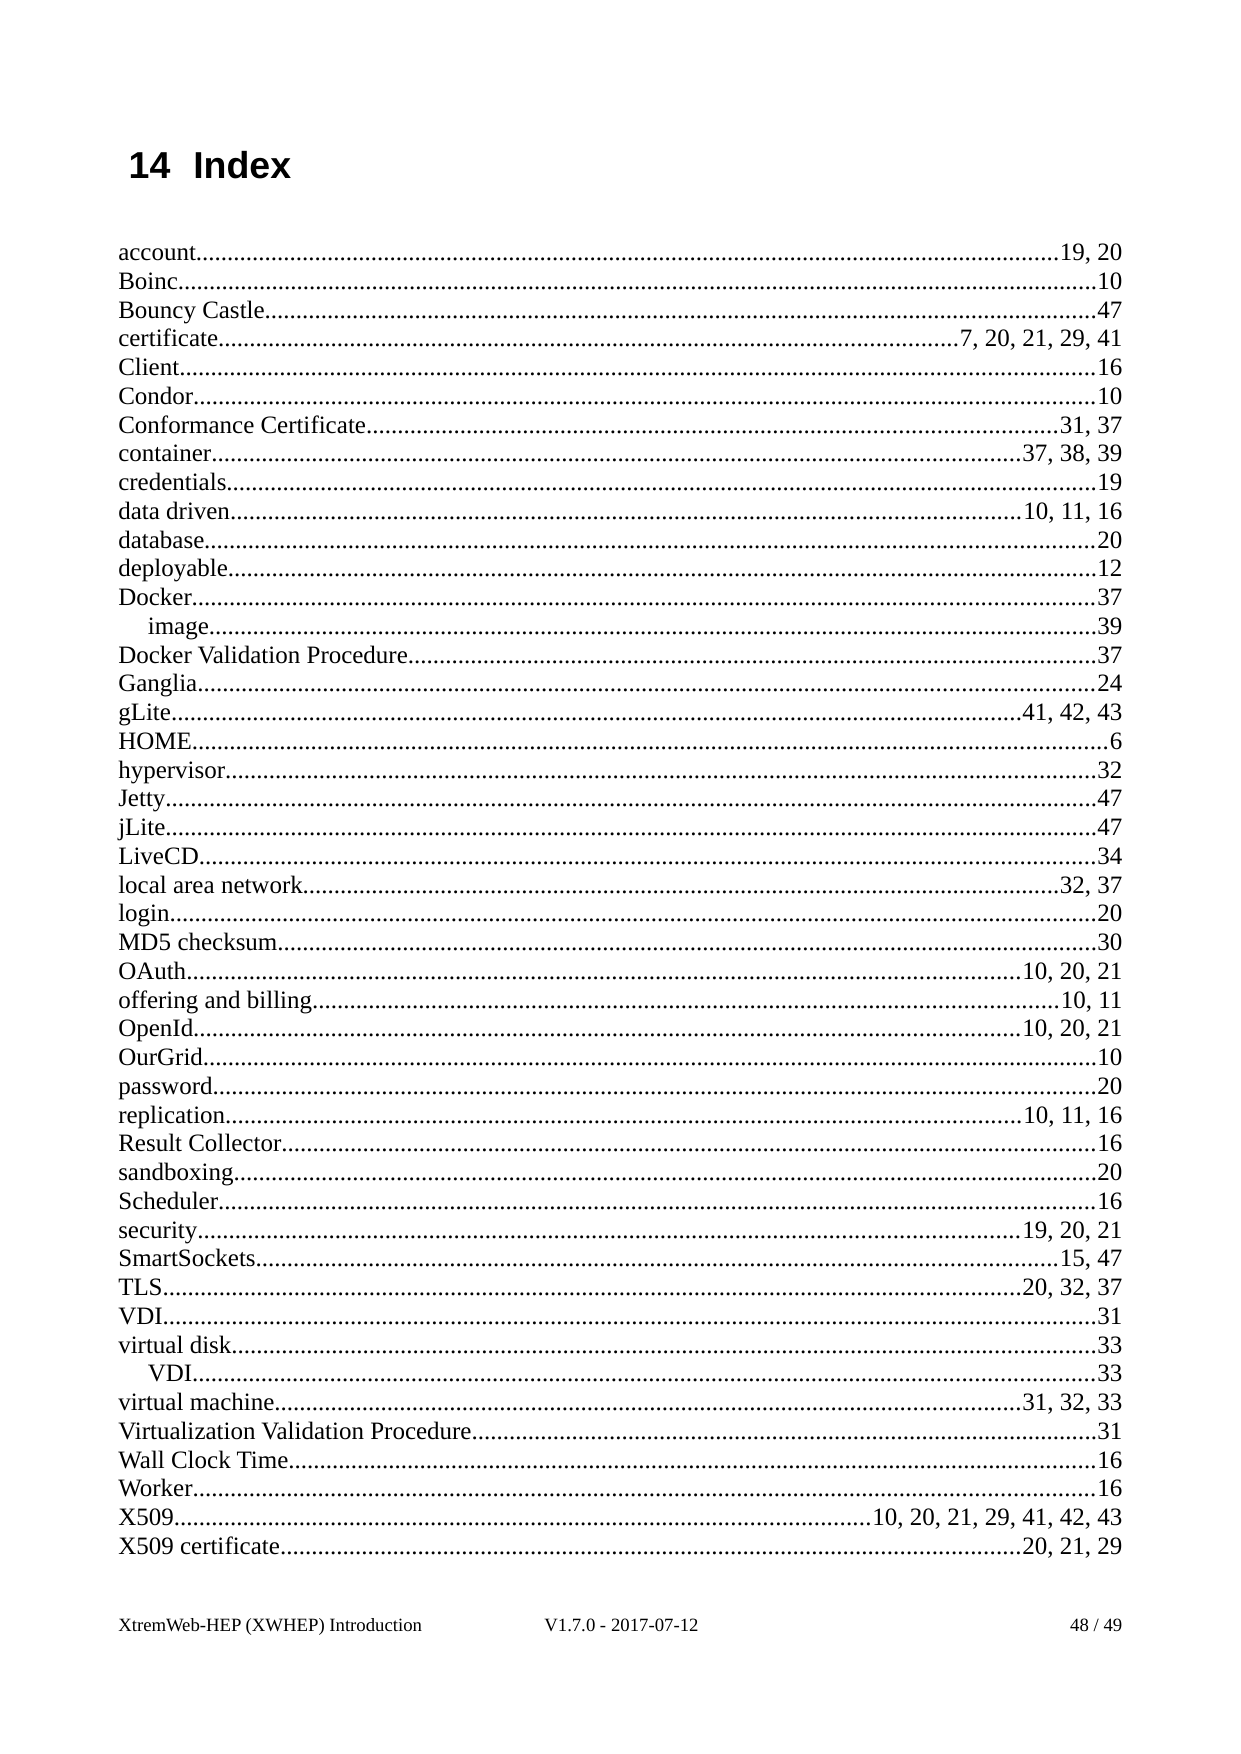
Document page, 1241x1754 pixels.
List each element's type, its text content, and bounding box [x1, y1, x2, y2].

text HOME 6 [118, 726, 1122, 755]
text MD5 checksum 30 [118, 927, 1122, 956]
text database 20 [118, 525, 1122, 553]
text SmartSockets 15, 47 [118, 1243, 1122, 1272]
text offering and billing 10, 11 [118, 985, 1122, 1013]
text sandboxing 20 [118, 1157, 1122, 1186]
text virtual machine 31, 32, 33 [118, 1387, 1122, 1416]
text password 20 [118, 1071, 1122, 1100]
text Scheduler 16 [118, 1186, 1122, 1215]
text Docker Validation Procedure 37 [118, 640, 1122, 668]
text Client 16 [118, 352, 1122, 381]
text OurGrid 10 [118, 1042, 1122, 1071]
text account 19, 20 [118, 237, 1122, 266]
text Wall Clock Time 16 [118, 1445, 1122, 1473]
subtitle Index [118, 143, 1122, 186]
text X509 certificate 20, 21, 29 [118, 1531, 1122, 1560]
text replication 10, 11, 16 [118, 1100, 1122, 1128]
text image 39 [148, 611, 1122, 640]
text OAuth 10, 20, 21 [118, 956, 1122, 985]
text login 20 [118, 898, 1122, 927]
text Boinc 10 [118, 266, 1122, 295]
text security 19, 20, 21 [118, 1215, 1122, 1243]
text Bouncy Castle 47 [118, 295, 1122, 323]
text data driven 10, 11, 16 [118, 496, 1122, 525]
text Jetty 47 [118, 783, 1122, 812]
text gLite 41, 42, 43 [118, 697, 1122, 726]
text VDI 33 [148, 1358, 1122, 1387]
text container 37, 38, 39 [118, 438, 1122, 467]
text Ganglia 24 [118, 668, 1122, 697]
text virtual disk 33 [118, 1330, 1122, 1358]
text deployable 12 [118, 553, 1122, 582]
text LiveCD 34 [118, 841, 1122, 870]
text hypervisor 32 [118, 755, 1122, 783]
text Virtualization Validation Procedure 31 [118, 1416, 1122, 1445]
text jLite 47 [118, 812, 1122, 841]
text TLS 20, 32, 37 [118, 1272, 1122, 1301]
text Conformance Certificate 31, 37 [118, 410, 1122, 438]
text certificate 7, 20, 21, 29, 41 [118, 323, 1122, 352]
text X509 10, 20, 21, 29, 41, 42, 43 [118, 1502, 1122, 1531]
text local area network 32, 37 [118, 870, 1122, 898]
text Worker 16 [118, 1473, 1122, 1502]
text Condor 10 [118, 381, 1122, 410]
text credentials 19 [118, 467, 1122, 496]
text OpenId 10, 20, 21 [118, 1013, 1122, 1042]
text Docker 37 [118, 582, 1122, 611]
text VDI 31 [118, 1301, 1122, 1330]
text Result Collector 16 [118, 1128, 1122, 1157]
